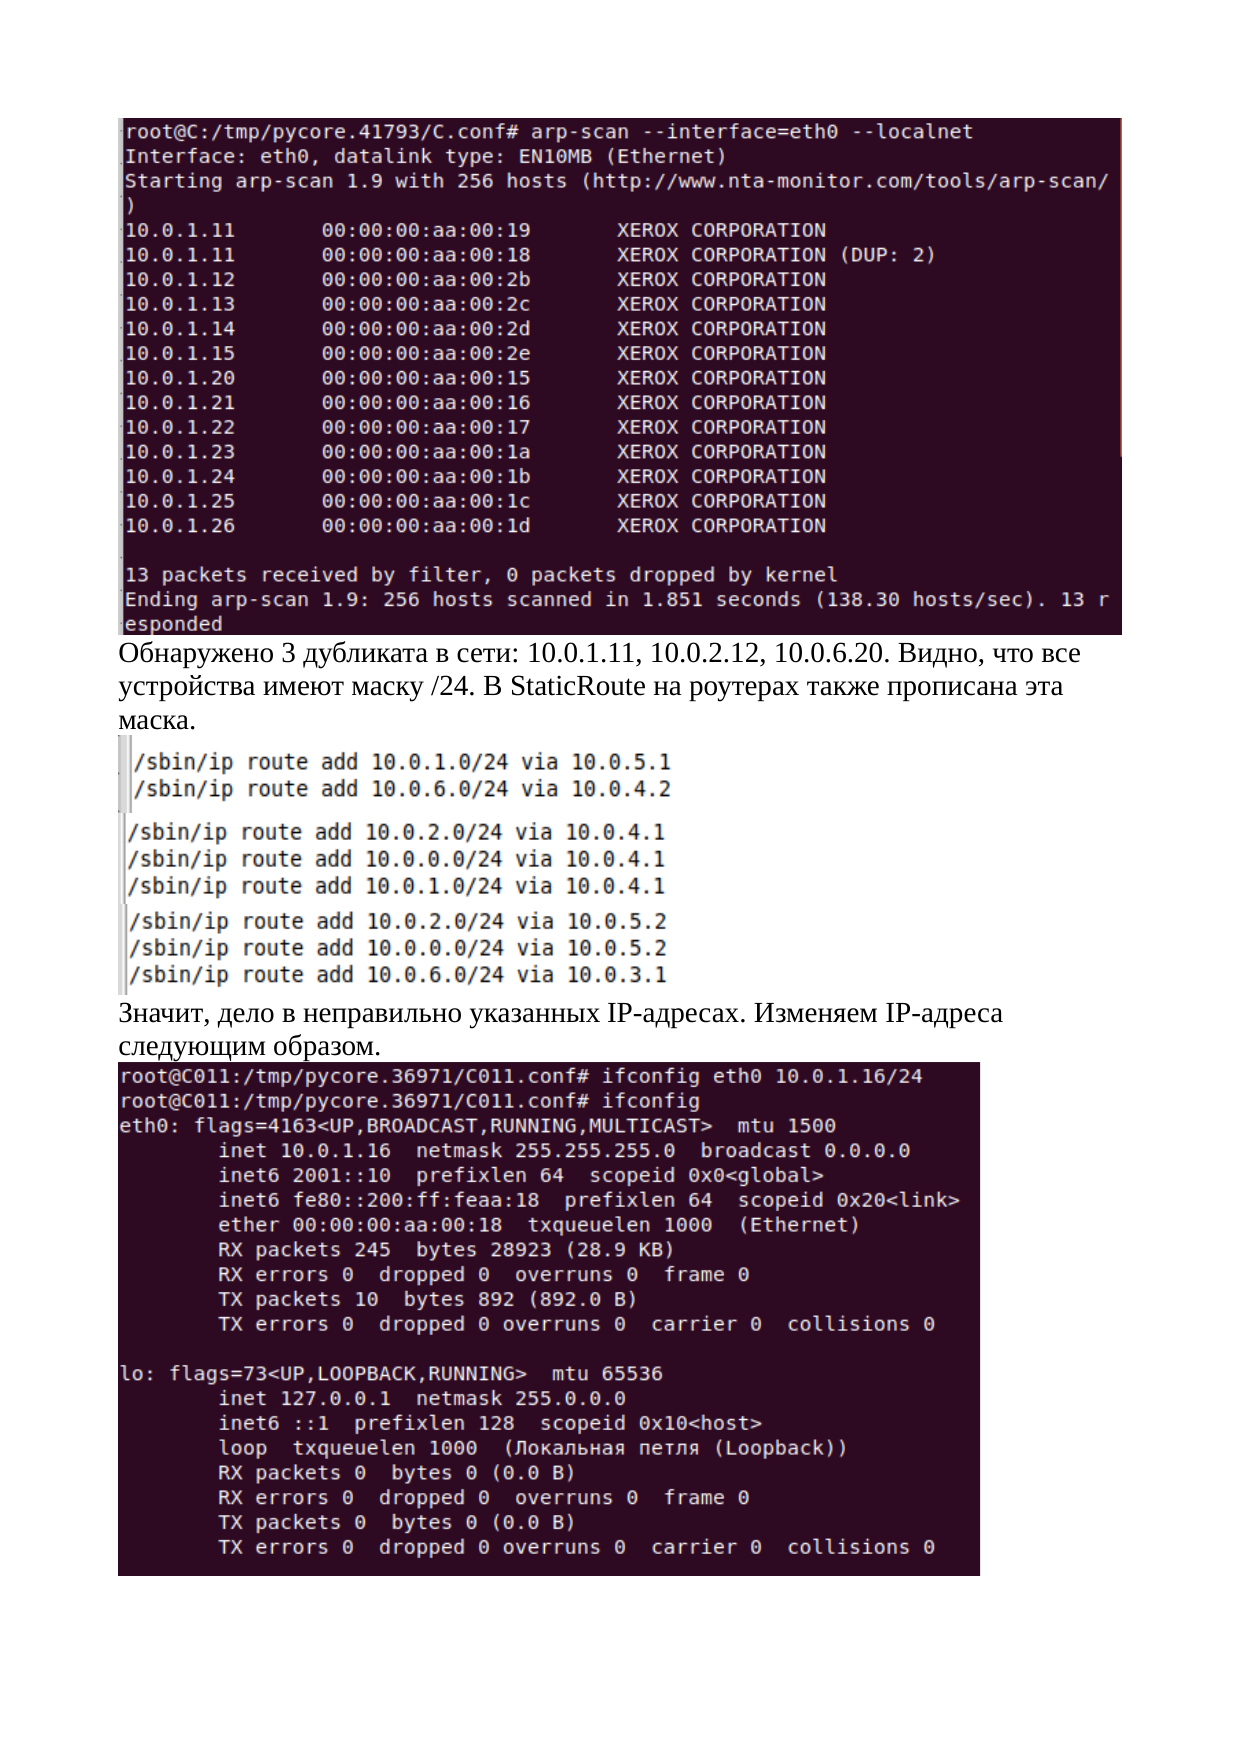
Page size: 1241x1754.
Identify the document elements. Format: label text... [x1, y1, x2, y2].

text Значит, дело в неправильно указанных IP-адресах. Изменяем IP-адреса следующим образом. [118, 995, 1122, 1062]
text Обнаружено 3 дубликата в сети: 10.0.1.11, 10.0.2.12, 10.0.6.20. Видно, что все устройства имеют маску /24. В StaticRoute на роутерах также прописана эта маска. [118, 635, 1122, 736]
